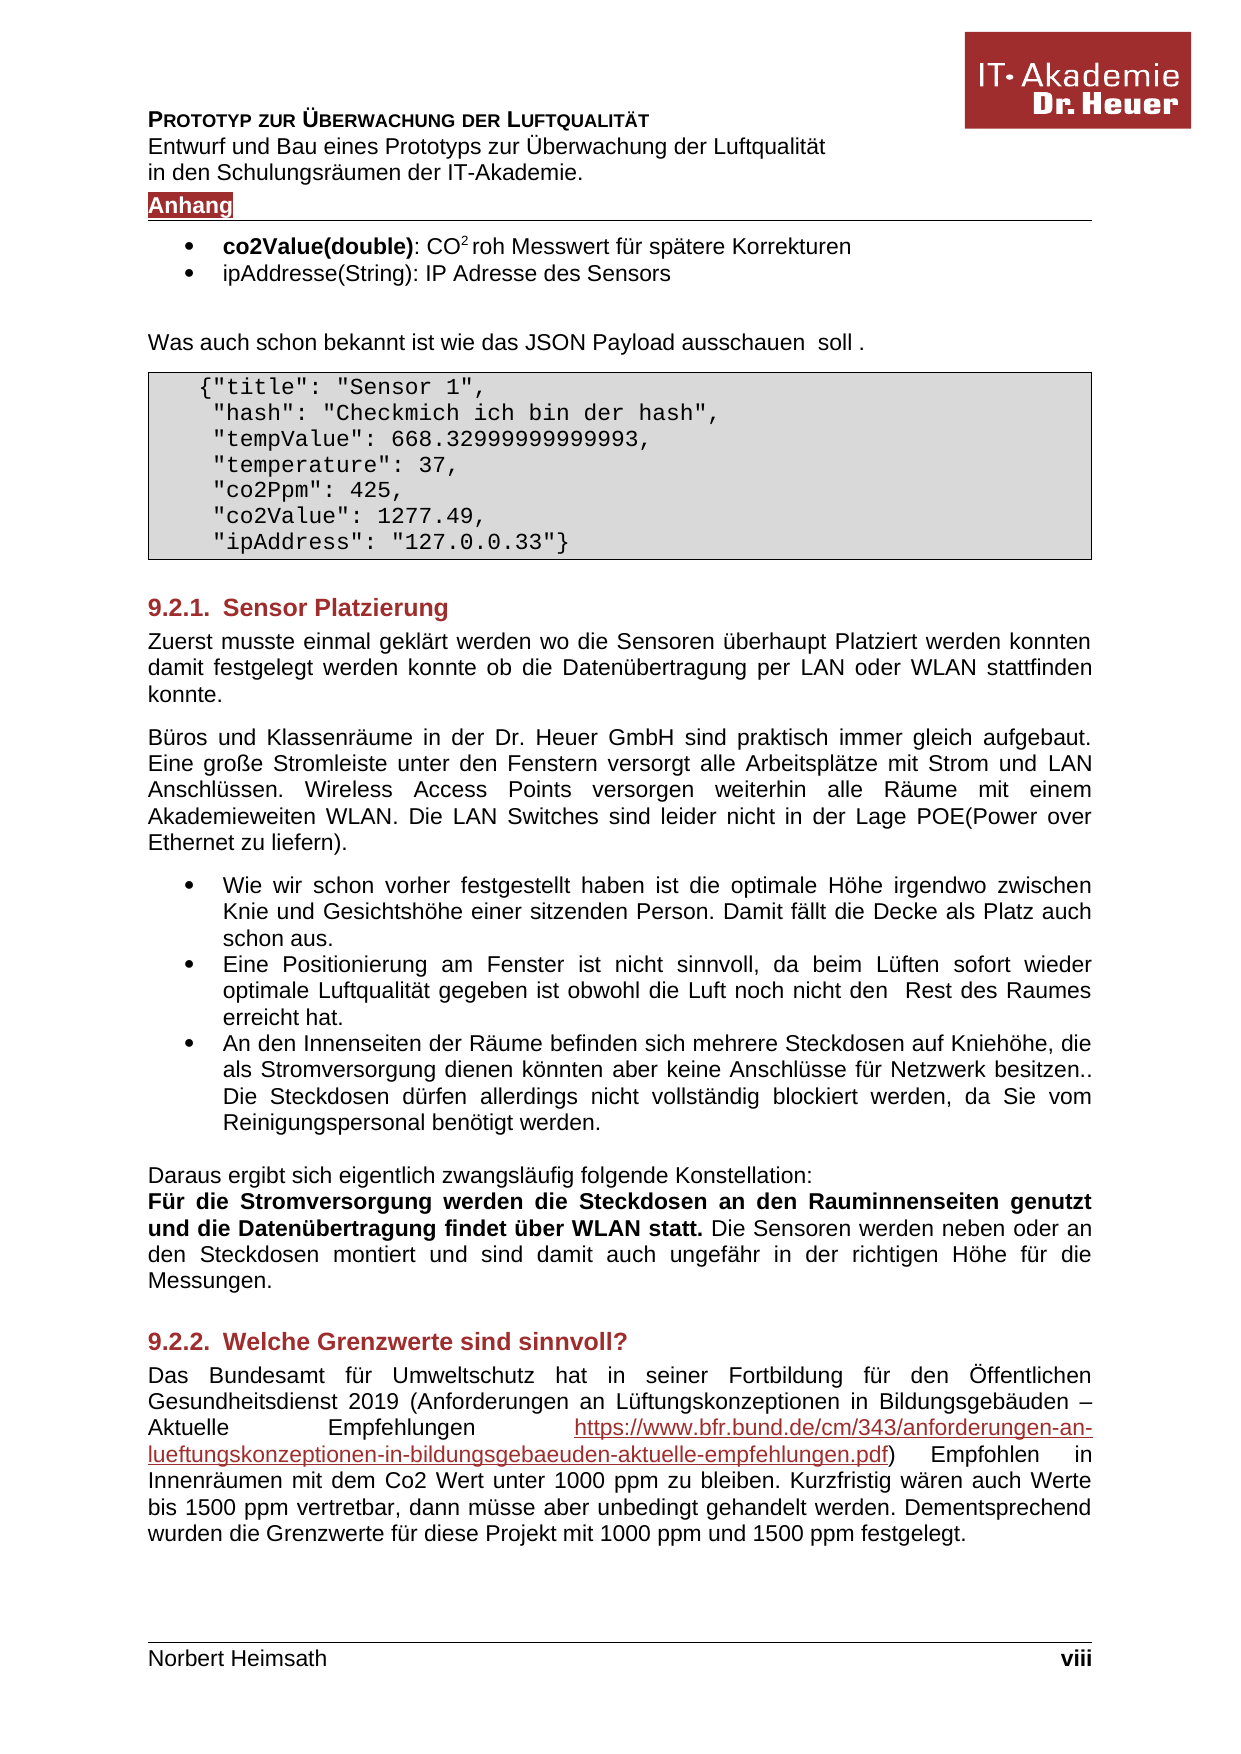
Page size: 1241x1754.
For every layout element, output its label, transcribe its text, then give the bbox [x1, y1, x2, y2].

list Wie wir schon vorher festgestellt haben ist die optimale Höhe irgendwo zwischen Knie und Gesichtshöhe einer sitzenden Person. Damit fällt die Decke als Platz auch schon aus. [185, 872, 1092, 951]
text Das Bundesamt für Umweltschutz hat in seiner Fortbildung für den Öffentlichen Gesundheitsdienst 2019 (Anforderungen an Lüftungskonzeptionen in Bildungsgebäuden – Aktuelle Empfehlungen https://www.bfr.bund.de/cm/343/anforderungen-an-lueftungskonzeptionen-in-bildungsgebaeuden-aktuelle-empfehlungen.pdf) Empfohlen in Innenräumen mit dem Co2 Wert unter 1000 ppm zu bleiben. Kurzfristig wären auch Werte bis 1500 ppm vertretbar, dann müsse aber unbedingt gehandelt werden. Dementsprechend wurden die Grenzwerte für diese Projekt mit 1000 ppm und 1500 ppm festgelegt. [148, 1362, 1092, 1546]
list "temperature": 37, [149, 450, 1091, 476]
subtitle Sensor Platzierung [148, 593, 1092, 621]
list co2Value(double): CO2 roh Messwert für spätere Korrekturen [185, 233, 1092, 259]
text Zuerst musste einmal geklärt werden wo die Sensoren überhaupt Platziert werden konnten damit festgelegt werden konnte ob die Datenübertragung per LAN oder WLAN stattfinden konnte. [148, 628, 1092, 707]
list An den Innenseiten der Räume befinden sich mehrere Steckdosen auf Kniehöhe, die als Stromversorgung dienen könnten aber keine Anschlüsse für Netzwerk besitzen.. Die Steckdosen dürfen allerdings nicht vollständig blockiert werden, da Sie vom Reinigungspersonal benötigt werden. [185, 1030, 1092, 1136]
list "co2Ppm": 425, [149, 476, 1091, 502]
list Eine Positionierung am Fenster ist nicht sinnvoll, da beim Lüften sofort wieder optimale Luftqualität gegeben ist obwohl die Luft noch nicht den Rest des Raumes erreicht hat. [185, 951, 1092, 1030]
subtitle Welche Grenzwerte sind sinnvoll? [148, 1326, 1092, 1355]
list Für die Stromversorgung werden die Steckdosen an den Rauminnenseiten genutzt und die Datenübertragung findet über WLAN statt. Die Sensoren werden neben oder an den Steckdosen montiert und sind damit auch ungefähr in der richtigen Höhe für die Messungen. [148, 1188, 1092, 1294]
list "ipAddress": "127.0.0.33"} [149, 528, 1091, 559]
list ipAddresse(String): IP Adresse des Sensors [185, 259, 1092, 286]
list "hash": "Checkmich ich bin der hash", [149, 398, 1091, 424]
list Daraus ergibt sich eigentlich zwangsläufig folgende Konstellation: [148, 1136, 1092, 1188]
text Was auch schon bekannt ist wie das JSON Payload ausschauen soll . [148, 329, 1092, 355]
text Büros und Klassenräume in der Dr. Heuer GmbH sind praktisch immer gleich aufgebaut. Eine große Stromleiste unter den Fenstern versorgt alle Arbeitsplätze mit Strom und LAN Anschlüssen. Wireless Access Points versorgen weiterhin alle Räume mit einem Akademieweiten WLAN. Die LAN Switches sind leider nicht in der Lage POE(Power over Ethernet zu liefern). [148, 723, 1092, 855]
list "tempValue": 668.32999999999993, [149, 424, 1091, 450]
list {"title": "Sensor 1", [149, 373, 1091, 398]
list "co2Value": 1277.49, [149, 502, 1091, 528]
